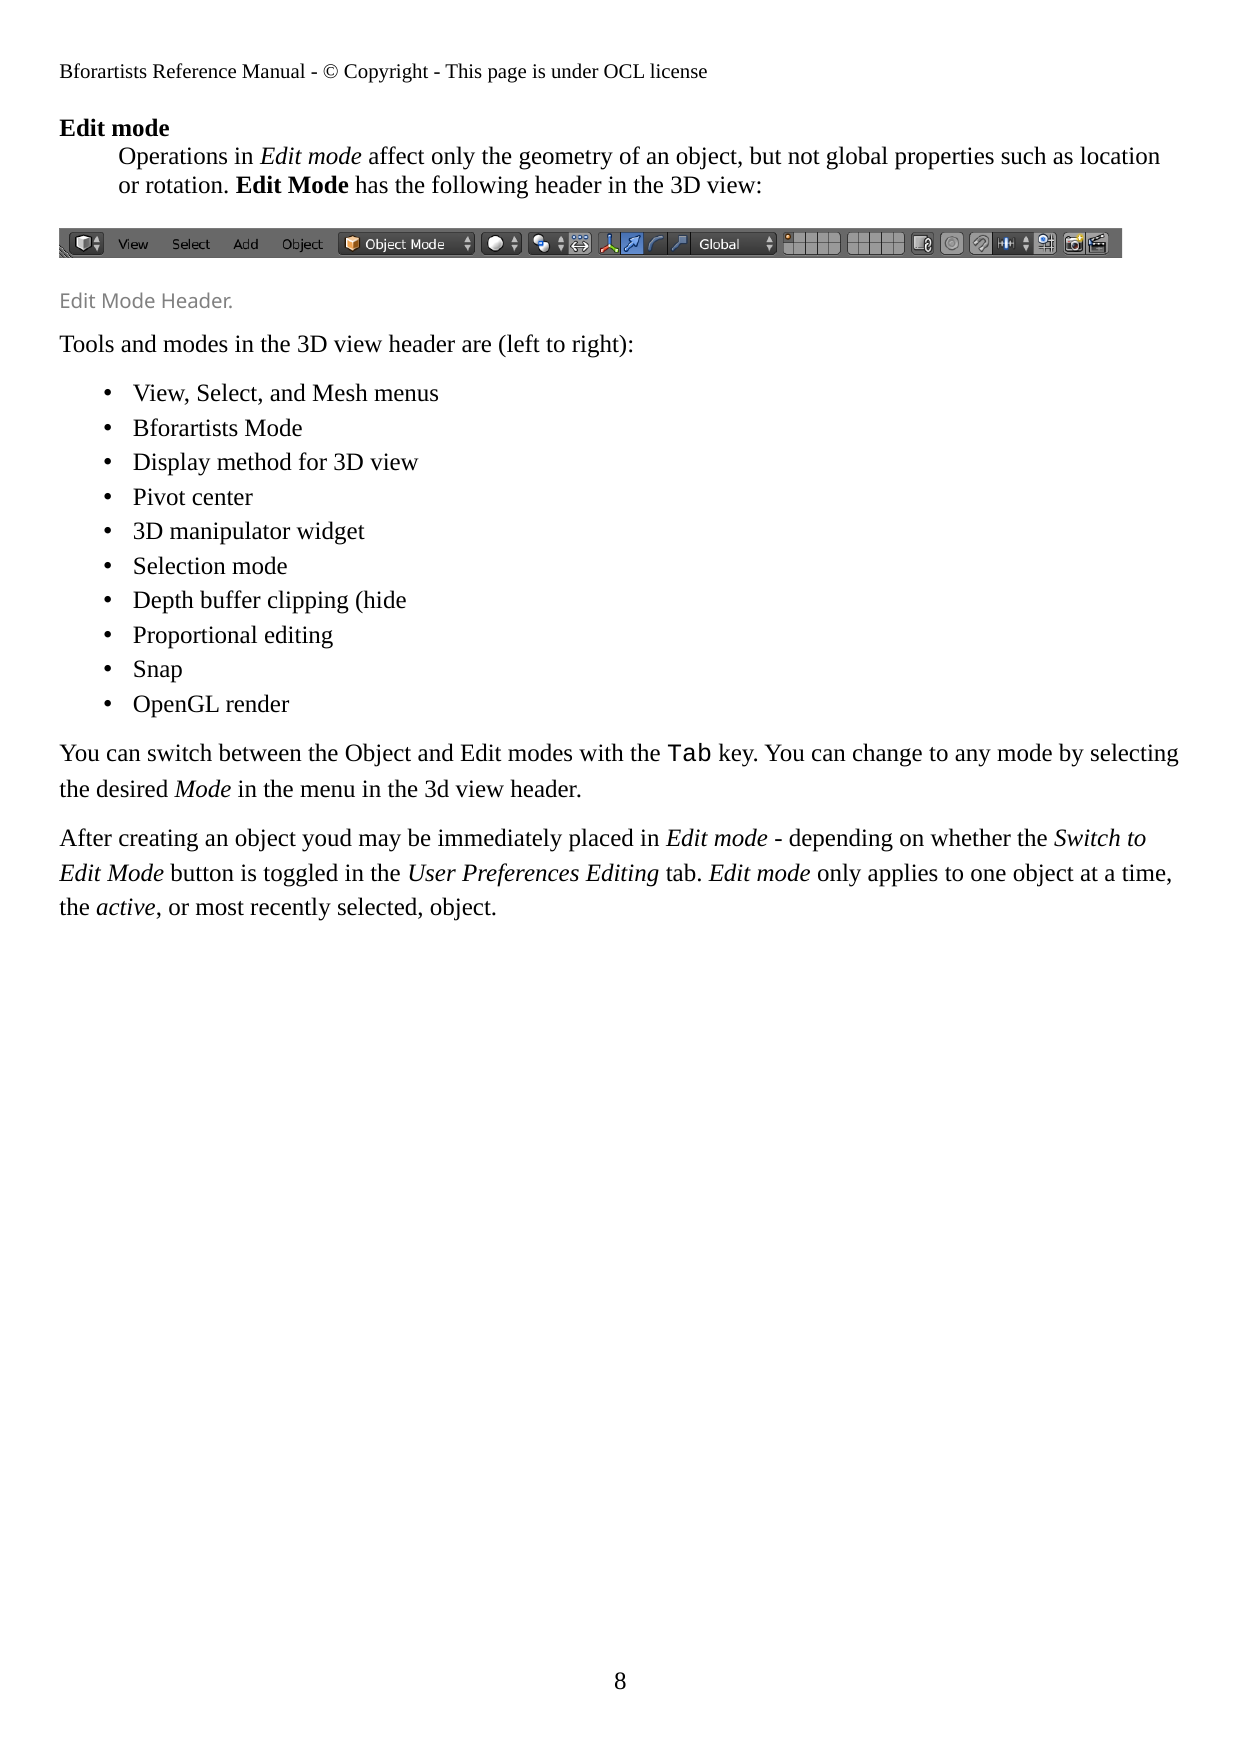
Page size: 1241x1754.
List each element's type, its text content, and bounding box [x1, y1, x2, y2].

list Display method for 3D view [103, 447, 1181, 476]
list Snap [103, 654, 1181, 683]
text Edit Mode Header. [59, 283, 1181, 315]
list Bforartists Mode [103, 413, 1181, 442]
list View, Select, and Mesh menus [103, 378, 1181, 407]
list Depth buffer clipping (hide [103, 585, 1181, 614]
subtitle Edit mode [59, 113, 1181, 141]
list Pivot center [103, 482, 1181, 511]
text Tools and modes in the 3D view header are (left to right): [59, 329, 1181, 358]
text After creating an object youd may be immediately placed in Edit mode - depending on whether the Switch to Edit Mode button is toggled in the User Preferences Editing tab. Edit mode only applies to one object at a time, the active, or most recently selected, object. [59, 823, 1181, 921]
list Proportional editing [103, 620, 1181, 648]
list Selection mode [103, 551, 1181, 579]
list Operations in Edit mode affect only the geometry of an object, but not global properties such as location or rotation. Edit Mode has the following header in the 3D view: [118, 141, 1181, 199]
text You can switch between the Object and Edit modes with the Tab key. You can change to any mode by selecting the desired Mode in the menu in the 3d view header. [59, 738, 1181, 803]
picture [59, 228, 1123, 258]
list OpenGL render [103, 689, 1181, 717]
list 3D manipulator widget [103, 516, 1181, 545]
